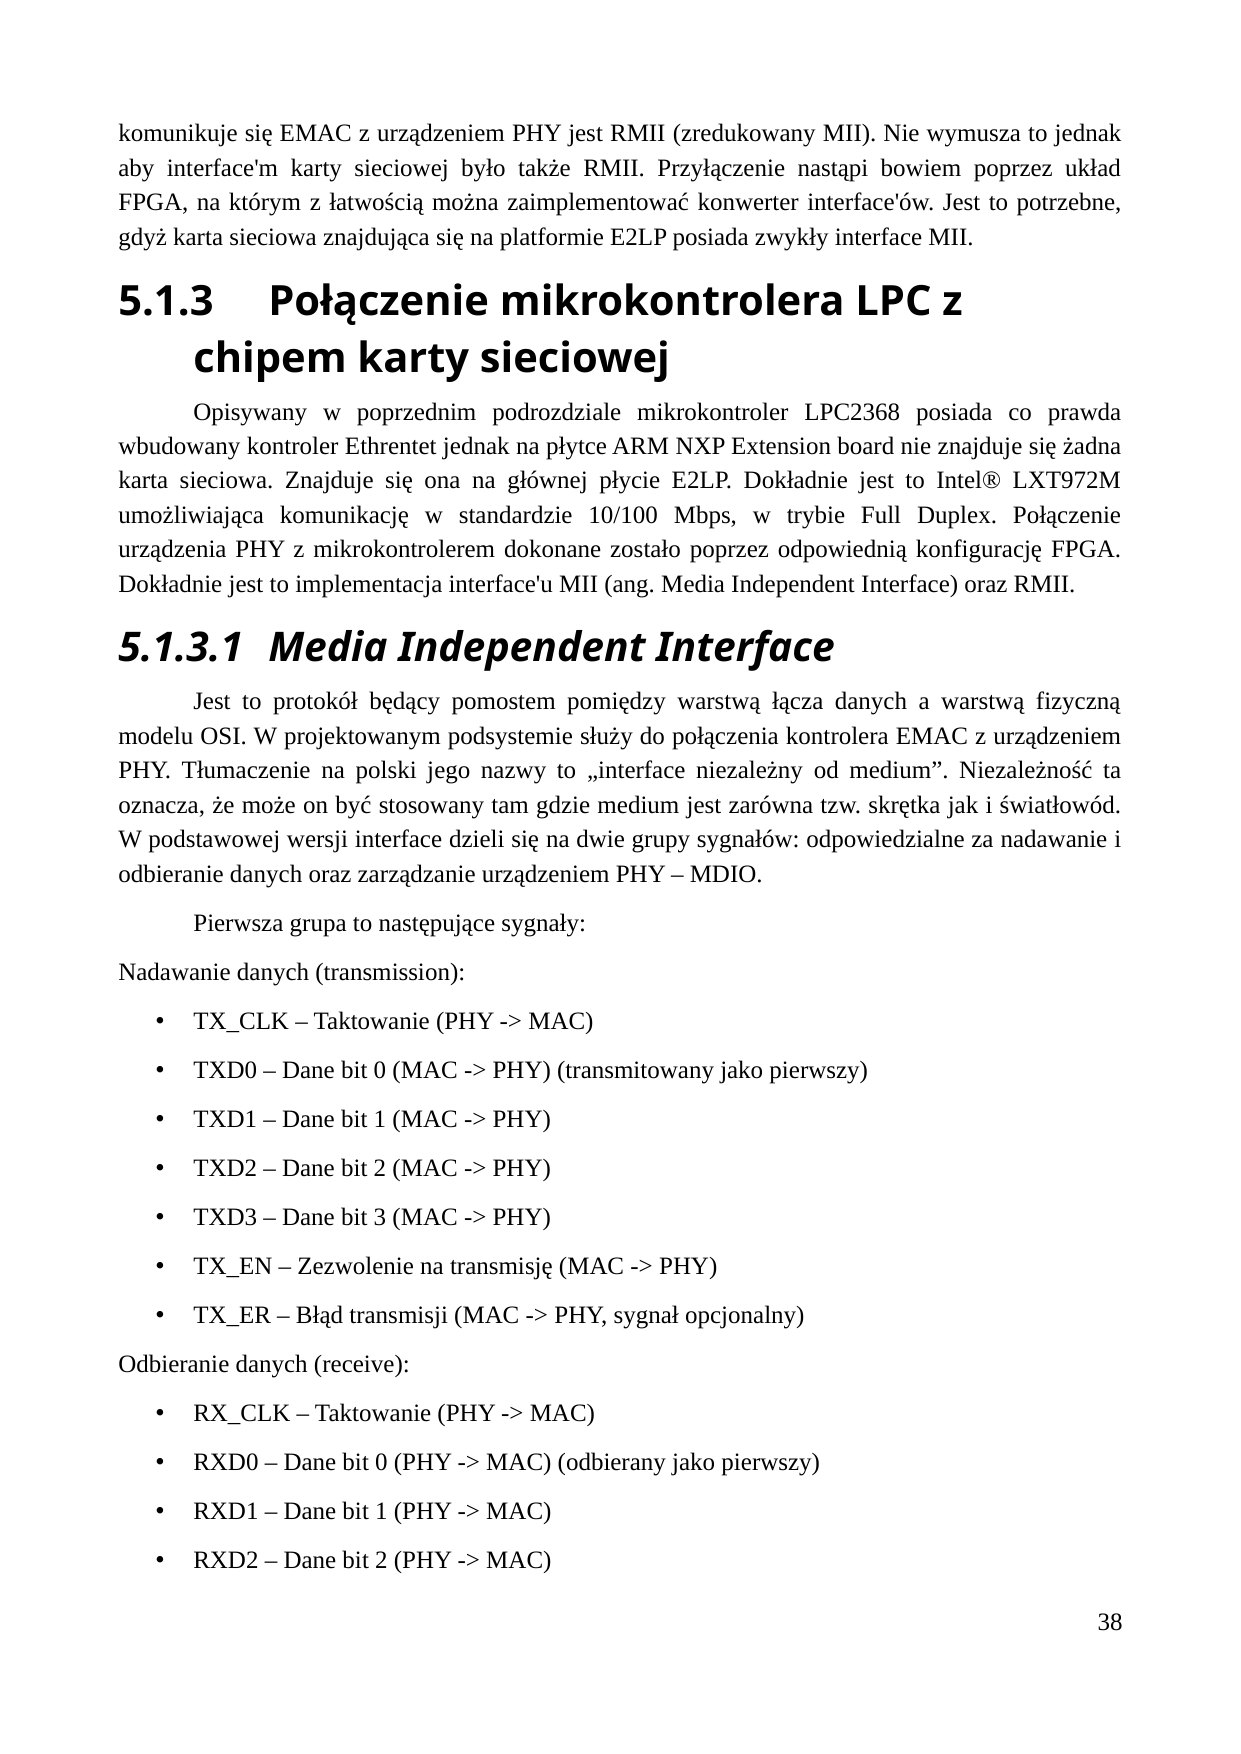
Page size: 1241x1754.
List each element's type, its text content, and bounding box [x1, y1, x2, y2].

list TX_CLK – Taktowanie (PHY -> MAC) [156, 1006, 1122, 1034]
list RXD1 – Dane bit 1 (PHY -> MAC) [156, 1496, 1122, 1525]
list TXD0 – Dane bit 0 (MAC -> PHY) (transmitowany jako pierwszy) [156, 1055, 1122, 1084]
list TXD3 – Dane bit 3 (MAC -> PHY) [156, 1202, 1122, 1231]
list RXD0 – Dane bit 0 (PHY -> MAC) (odbierany jako pierwszy) [156, 1447, 1122, 1476]
list RX_CLK – Taktowanie (PHY -> MAC) [156, 1398, 1122, 1427]
list TX_EN – Zezwolenie na transmisję (MAC -> PHY) [156, 1251, 1122, 1280]
text Nadawanie danych (transmission): [118, 957, 1122, 986]
subtitle Media Independent Interface [118, 618, 1122, 674]
subtitle Połączenie mikrokontrolera LPC z chipem karty sieciowej [118, 271, 1122, 384]
list TX_ER – Błąd transmisji (MAC -> PHY, sygnał opcjonalny) [156, 1300, 1122, 1329]
list TXD1 – Dane bit 1 (MAC -> PHY) [156, 1104, 1122, 1133]
list TXD2 – Dane bit 2 (MAC -> PHY) [156, 1153, 1122, 1182]
text Odbieranie danych (receive): [118, 1349, 1122, 1378]
text Jest to protokół będący pomostem pomiędzy warstwą łącza danych a warstwą fizyczną modelu OSI. W projektowanym podsystemie służy do połączenia kontrolera EMAC z urządzeniem PHY. Tłumaczenie na polski jego nazwy to „interface niezależny od medium”. Niezależność ta oznacza, że może on być stosowany tam gdzie medium jest zarówna tzw. skrętka jak i światłowód. W podstawowej wersji interface dzieli się na dwie grupy sygnałów: odpowiedzialne za nadawanie i odbieranie danych oraz zarządzanie urządzeniem PHY – MDIO. [118, 686, 1122, 887]
text Pierwsza grupa to następujące sygnały: [118, 908, 1122, 936]
text Opisywany w poprzednim podrozdziale mikrokontroler LPC2368 posiada co prawda wbudowany kontroler Ethrentet jednak na płytce ARM NXP Extension board nie znajduje się żadna karta sieciowa. Znajduje się ona na głównej płycie E2LP. Dokładnie jest to Intel® LXT972M umożliwiająca komunikację w standardzie 10/100 Mbps, w trybie Full Duplex. Połączenie urządzenia PHY z mikrokontrolerem dokonane zostało poprzez odpowiednią konfigurację FPGA. Dokładnie jest to implementacja interface'u MII (ang. Media Independent Interface) oraz RMII. [118, 397, 1122, 598]
text komunikuje się EMAC z urządzeniem PHY jest RMII (zredukowany MII). Nie wymusza to jednak aby interface'm karty sieciowej było także RMII. Przyłączenie nastąpi bowiem poprzez układ FPGA, na którym z łatwością można zaimplementować konwerter interface'ów. Jest to potrzebne, gdyż karta sieciowa znajdująca się na platformie E2LP posiada zwykły interface MII. [118, 118, 1122, 250]
list RXD2 – Dane bit 2 (PHY -> MAC) [156, 1546, 1122, 1574]
